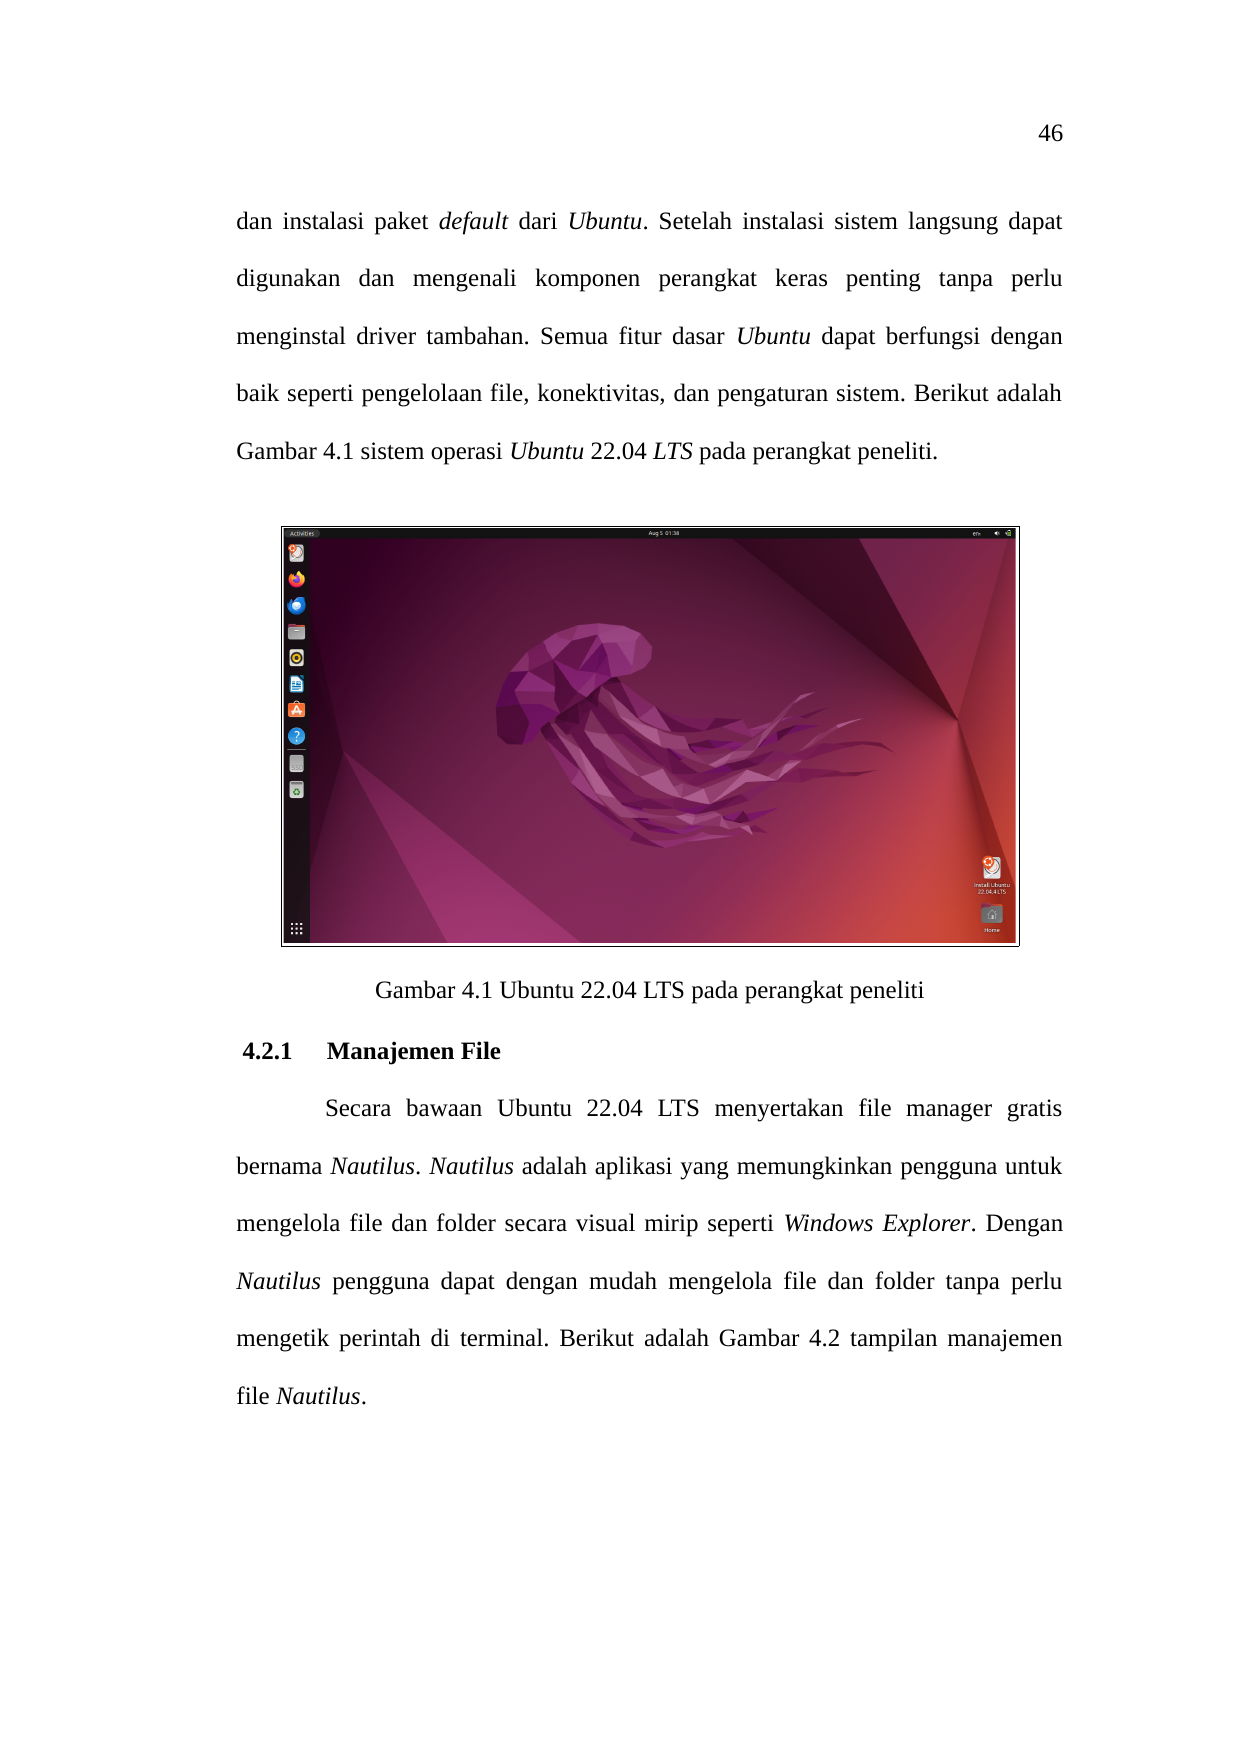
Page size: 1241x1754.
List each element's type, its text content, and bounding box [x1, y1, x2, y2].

text [282, 527, 1019, 946]
subtitle Manajemen File [236, 1036, 1063, 1065]
text dan instalasi paket default dari Ubuntu. Setelah instalasi sistem langsung dapat digunakan dan mengenali komponen perangkat keras penting tanpa perlu menginstal driver tambahan. Semua fitur dasar Ubuntu dapat berfungsi dengan baik seperti pengelolaan file, konektivitas, dan pengaturan sistem. Berikut adalah Gambar 4.1 sistem operasi Ubuntu 22.04 LTS pada perangkat peneliti. [236, 206, 1063, 465]
text Gambar 4.1 Ubuntu 22.04 LTS pada perangkat peneliti [281, 947, 1019, 1004]
text Secara bawaan Ubuntu 22.04 LTS menyertakan file manager gratis bernama Nautilus. Nautilus adalah aplikasi yang memungkinkan pengguna untuk mengelola file dan folder secara visual mirip seperti Windows Explorer. Dengan Nautilus pengguna dapat dengan mudah mengelola file dan folder tanpa perlu mengetik perintah di terminal. Berikut adalah Gambar 4.2 tampilan manajemen file Nautilus. [236, 1093, 1063, 1410]
